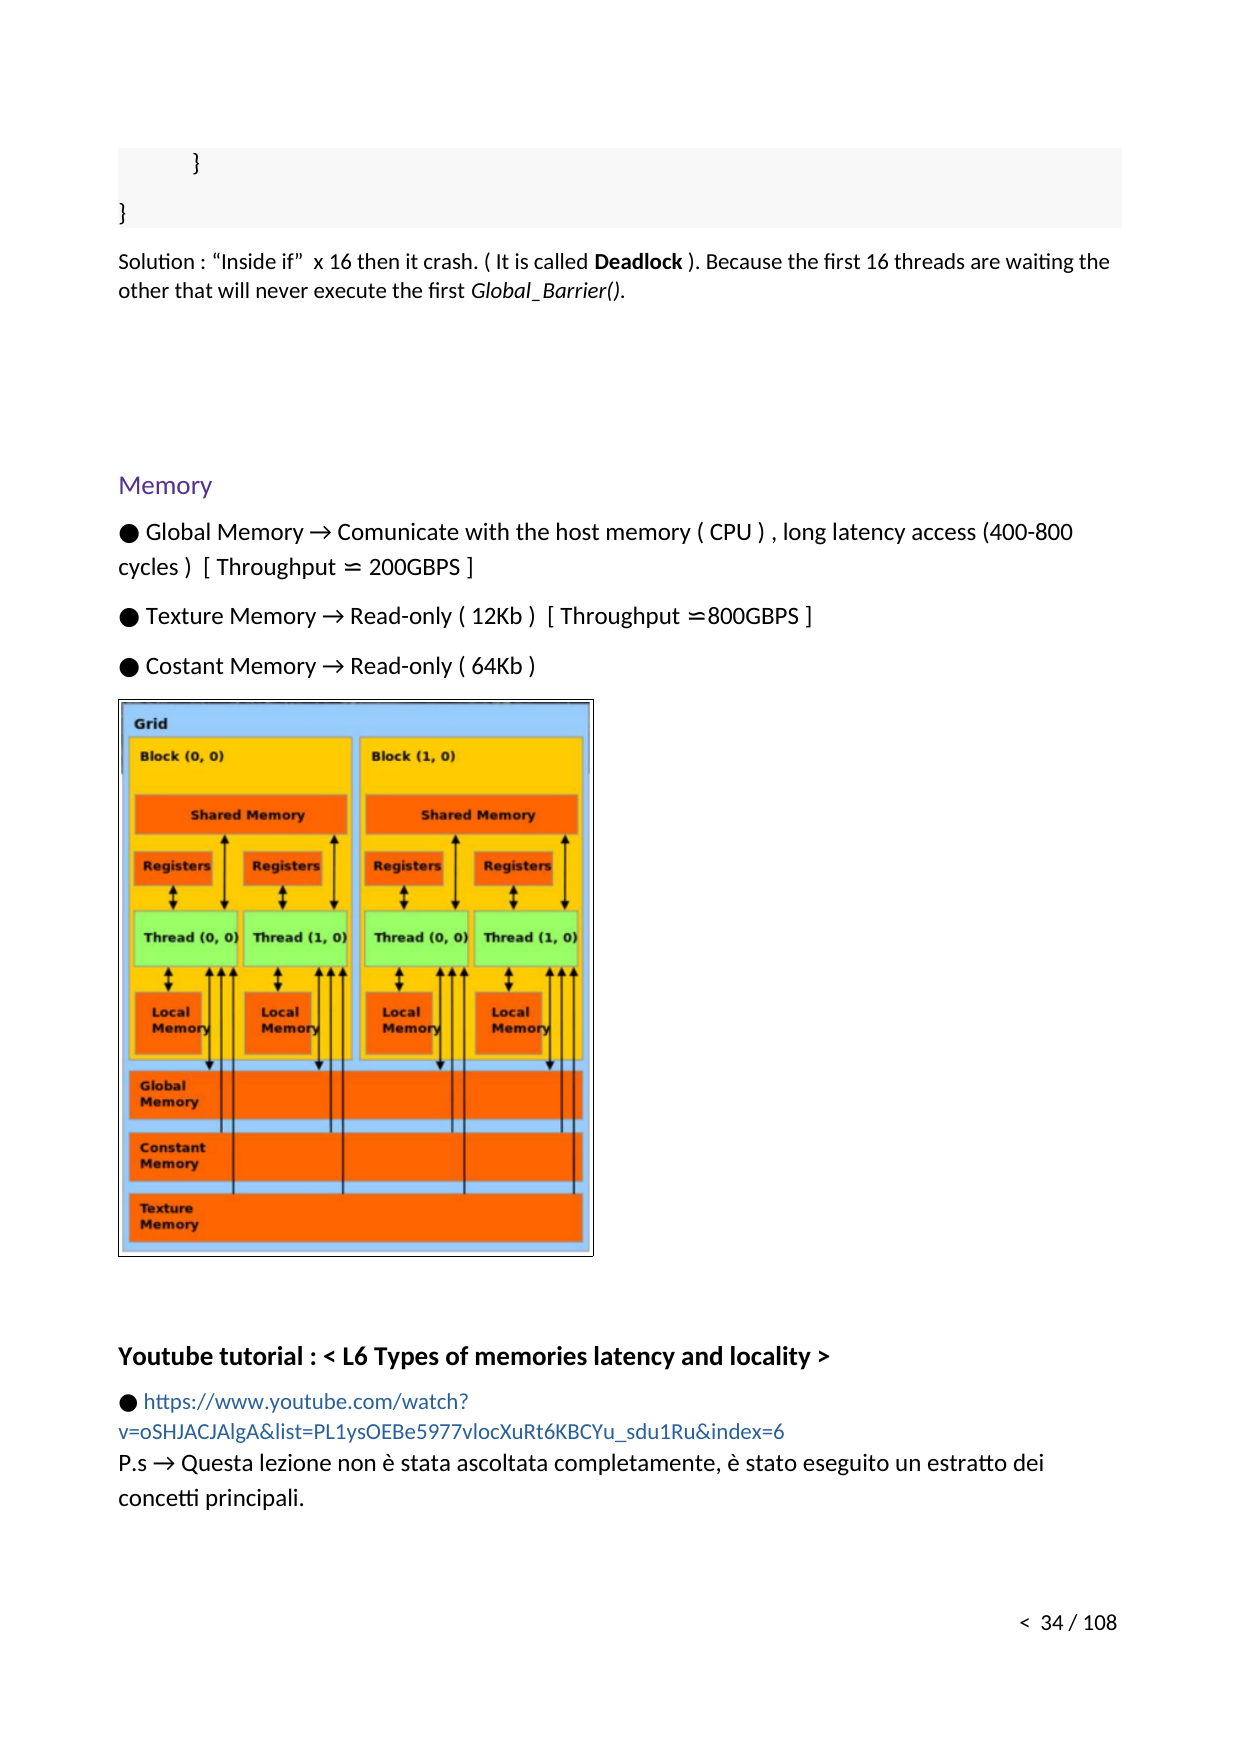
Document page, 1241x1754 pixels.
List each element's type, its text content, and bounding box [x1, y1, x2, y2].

text ● Global Memory → Comunicate with the host memory ( CPU ) , long latency access (400-800 cycles ) [ Throughput ⋍ 200GBPS ] [118, 516, 1122, 581]
text ● https://www.youtube.com/watch?v=oSHJACJAlgA&list=PL1ysOEBe5977vlocXuRt6KBCYu_sdu1Ru&index=6 [118, 1387, 1122, 1445]
text Solution : “Inside if” x 16 then it crash. ( It is called Deadlock ). Because the first 16 threads are waiting the other that will never execute the first Global_Barrier(). [118, 247, 1122, 305]
text ● Texture Memory → Read-only ( 12Kb ) [ Throughput ⋍800GBPS ] [118, 600, 1122, 631]
subtitle Memory [118, 468, 1122, 501]
text } [118, 197, 1122, 228]
text ● Costant Memory → Read-only ( 64Kb ) [118, 650, 1122, 680]
subtitle Youtube tutorial : < L6 Types of memories latency and locality > [118, 1339, 1122, 1372]
text } [118, 148, 1122, 178]
text P.s → Questa lezione non è stata ascoltata completamente, è stato eseguito un estratto dei concetti principali. [118, 1447, 1122, 1512]
picture [121, 702, 590, 1253]
